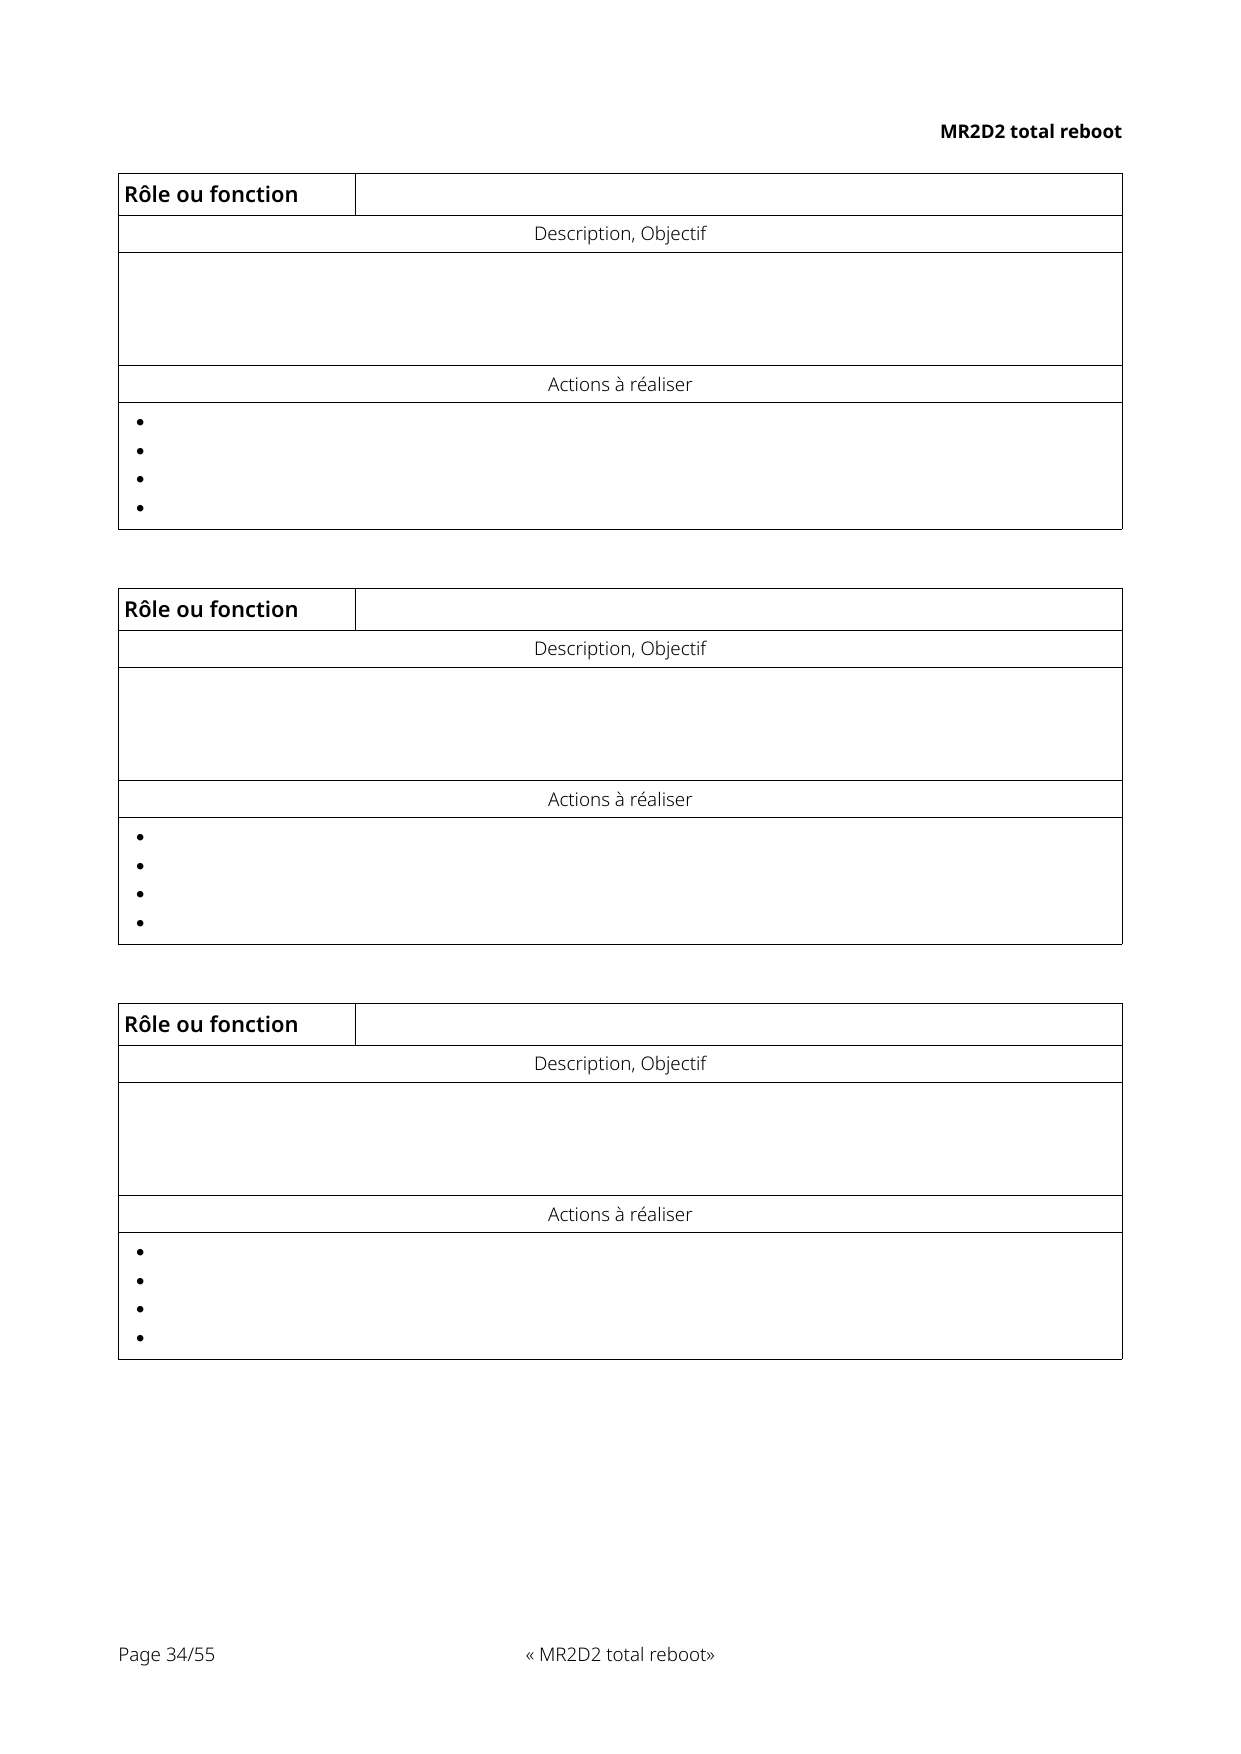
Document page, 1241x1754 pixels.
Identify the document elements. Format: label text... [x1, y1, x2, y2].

table_cell Description, Objectif [119, 1046, 1122, 1082]
table_cell [119, 253, 1122, 365]
table_cell [119, 1083, 1122, 1195]
table_cell Actions à réaliser [119, 1196, 1122, 1232]
table_cell [119, 403, 1122, 529]
table_header Rôle ou fonction [119, 589, 355, 629]
table_header [356, 174, 1122, 214]
table_header [356, 589, 1122, 629]
table_cell Actions à réaliser [119, 366, 1122, 402]
table_cell [119, 818, 1122, 944]
table_cell Actions à réaliser [119, 781, 1122, 817]
table_header Rôle ou fonction [119, 1004, 355, 1044]
table_header [356, 1004, 1122, 1044]
table_header Rôle ou fonction [119, 174, 355, 214]
table_cell Description, Objectif [119, 216, 1122, 252]
table_cell [119, 1233, 1122, 1359]
table_cell [119, 668, 1122, 780]
table_cell Description, Objectif [119, 631, 1122, 667]
